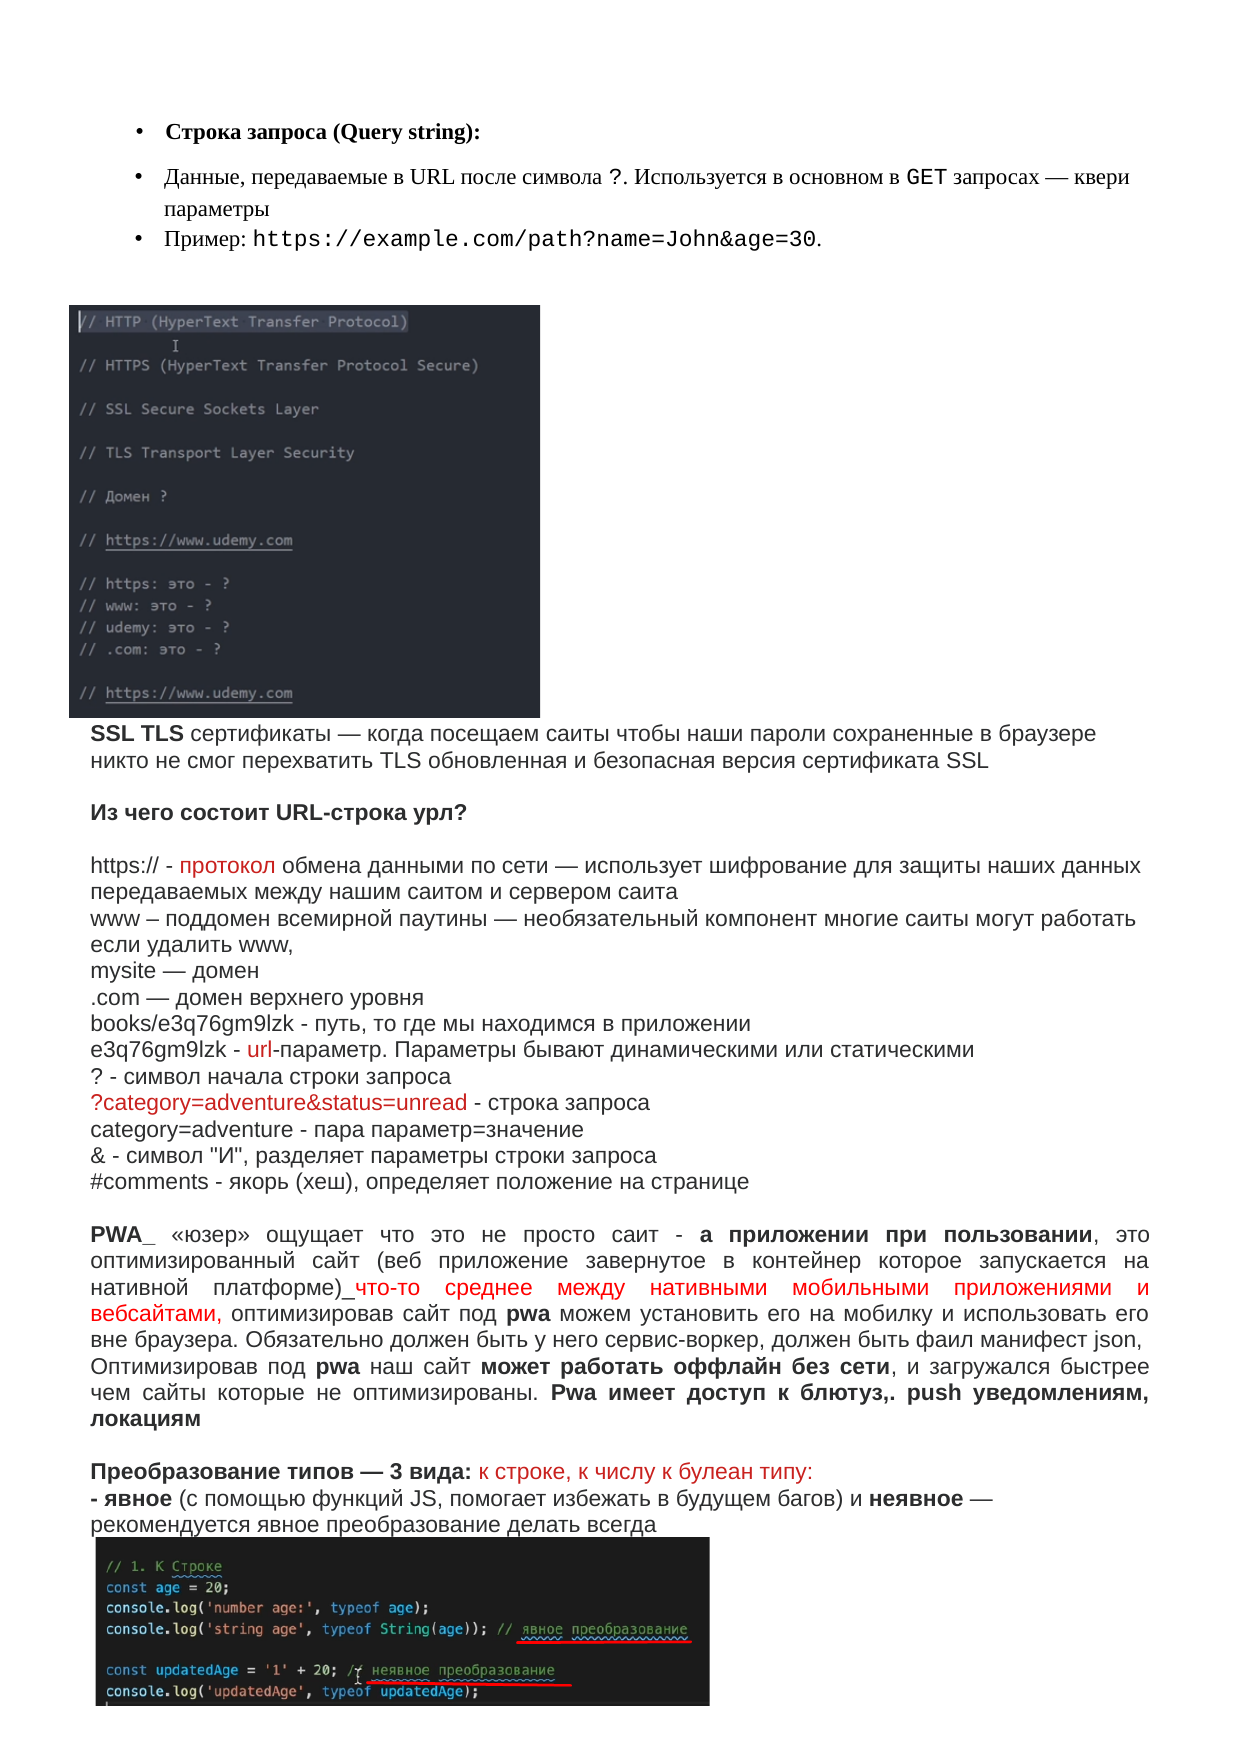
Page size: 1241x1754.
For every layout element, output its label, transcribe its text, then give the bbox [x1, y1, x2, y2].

picture [69, 305, 540, 718]
text .com — домен верхнего уровня books/e3q76gm9lzk - путь, то где мы находимся в приложении e3q76gm9lzk - url-параметр. Параметры бывают динамическими или статическими ? - символ начала строки запроса ?category=adventure&status=unread​ - строка запроса category=adventure - пара параметр=значение & - символ "И", разделяет параметры строки запроса #comments - якорь (хеш), определяет положение на странице [90, 984, 1150, 1194]
text Преобразование типов — 3 вида: к строке, к числу к булеан типу: [90, 1458, 1150, 1484]
list Пример: https://example.com/path?name=John&age=30. [134, 225, 1150, 253]
text - явное (с помощью функций JS, помогает избежать в будущем багов) и неявное — рекомендуется явное преобразование делать всегда [90, 1484, 1150, 1537]
text Из чего состоит URL-строка урл? [90, 799, 1150, 826]
list Данные, передаваемые в URL после символа ?. Используется в основном в GET запросах — квери параметры [134, 163, 1150, 221]
text https:// - протокол обмена данными по сети — использует шифрование для защиты наших данных передаваемых между нашим саитом и сервером саита [90, 852, 1150, 905]
text Оптимизировав под pwa наш сайт может работать оффлайн без сети, и загружался быстрее чем сайты которые не оптимизированы. Pwa имеет доступ к блютуз,. push уведомлениям, локациям [90, 1353, 1150, 1432]
text PWA_ «юзер» ощущает что это не просто саит - а приложении при пользовании, это оптимизированный сайт (веб приложение завернутое в контейнер которое запускается на нативной платформе)_что-то среднее между нативными мобильными приложениями и вебсайтами, оптимизировав сайт под pwa можем установить его на мобилку и использовать его вне браузера. Обязательно должен быть у него сервис-воркер, должен быть фаил манифест json, [90, 1221, 1150, 1353]
list Строка запроса (Query string): [136, 118, 1150, 144]
text www – поддомен всемирной паутины — необязательный компонент многие саиты могут работать если удалить www, mysite — домен [90, 905, 1150, 984]
picture [95, 1537, 710, 1706]
text SSL TLS сертификаты — когда посещаем саиты чтобы наши пароли сохраненные в браузере никто не смог перехватить TLS обновленная и безопасная версия сертификата SSL [90, 720, 1150, 773]
